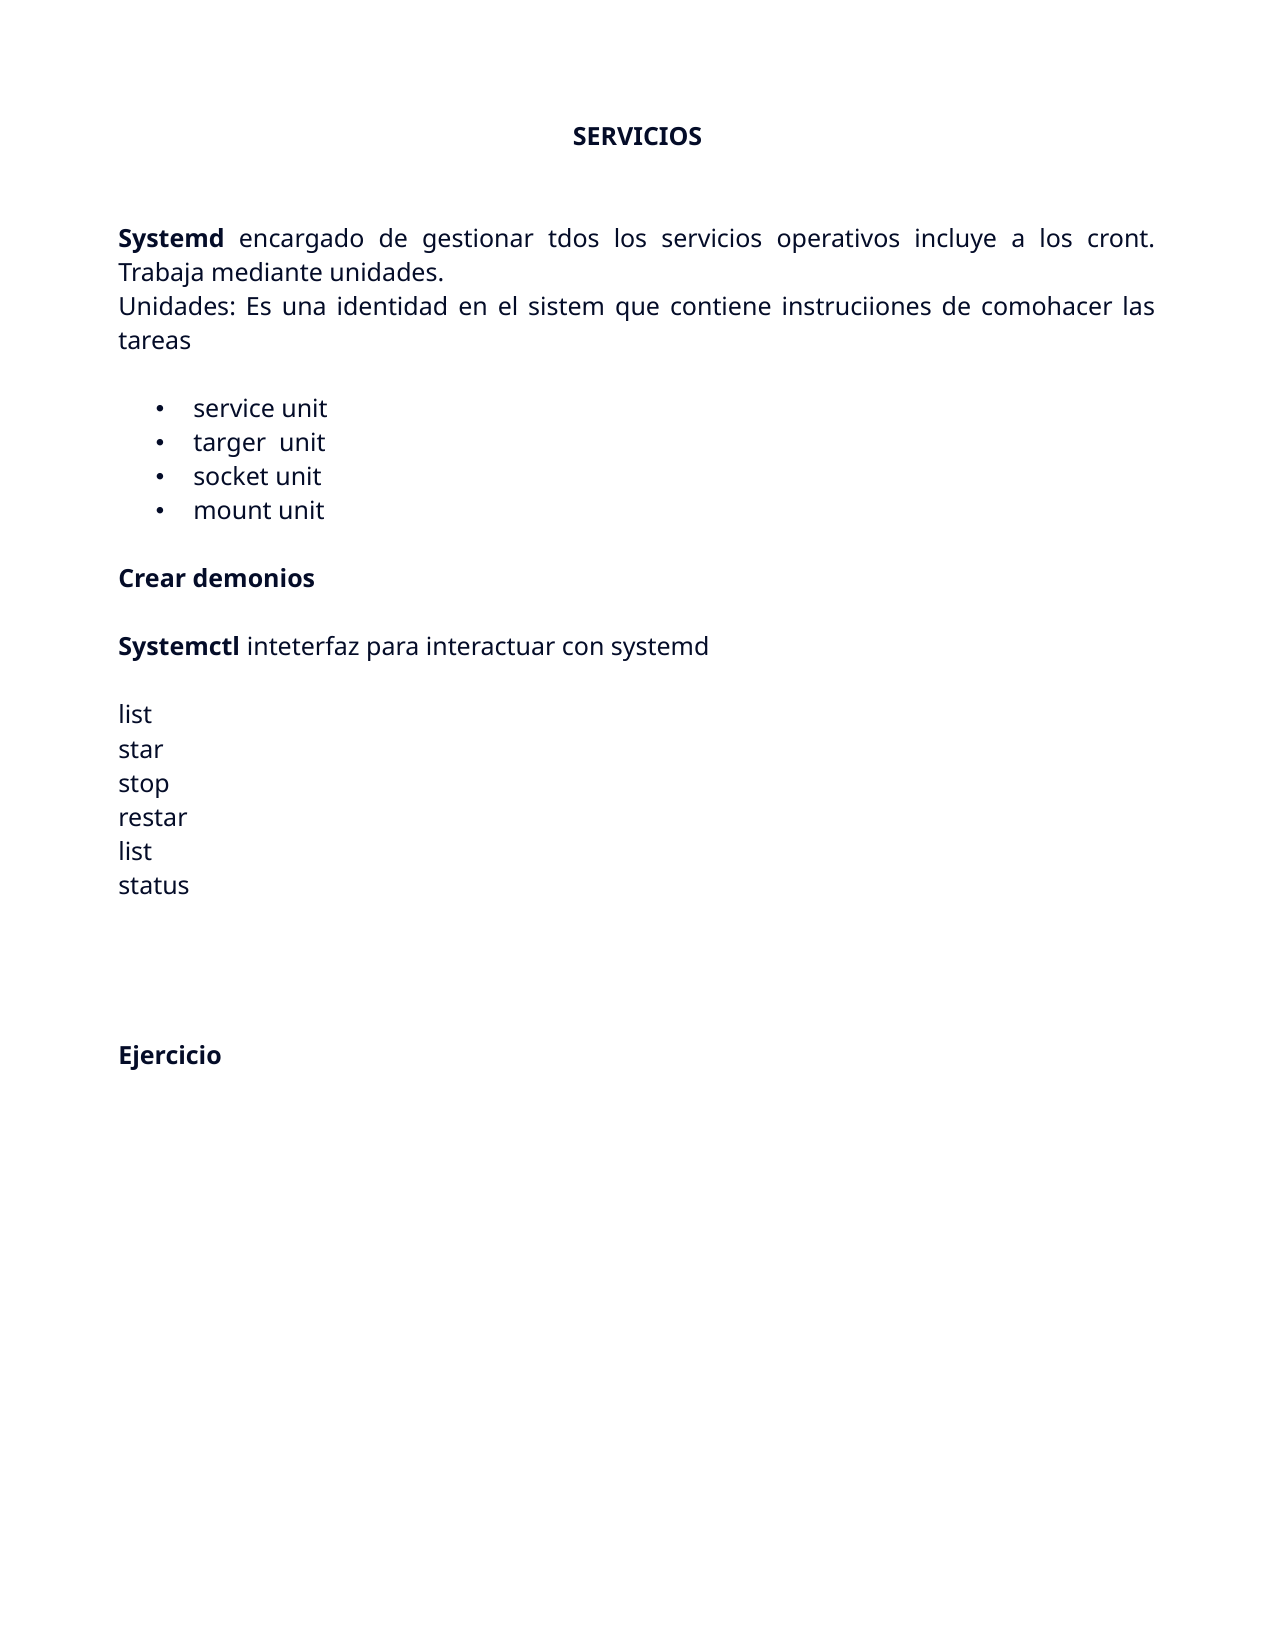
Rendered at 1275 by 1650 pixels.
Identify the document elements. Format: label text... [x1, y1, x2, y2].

list targer unit [156, 425, 1157, 459]
list mount unit [156, 493, 1157, 527]
text list [118, 833, 1157, 867]
text Ejercicio [118, 1038, 1157, 1072]
text star [118, 731, 1157, 765]
list service unit [156, 391, 1157, 425]
list socket unit [156, 459, 1157, 493]
text SERVICIOS [118, 118, 1157, 152]
text Crear demonios [118, 561, 1157, 595]
text restar [118, 799, 1157, 833]
text list [118, 697, 1157, 731]
text stop [118, 765, 1157, 799]
text Systemctl inteterfaz para interactuar con systemd [118, 629, 1157, 663]
text Unidades: Es una identidad en el sistem que contiene instruciiones de comohacer las tareas [118, 288, 1157, 357]
text status [118, 867, 1157, 902]
text Systemd encargado de gestionar tdos los servicios operativos incluye a los cront. Trabaja mediante unidades. [118, 220, 1157, 288]
